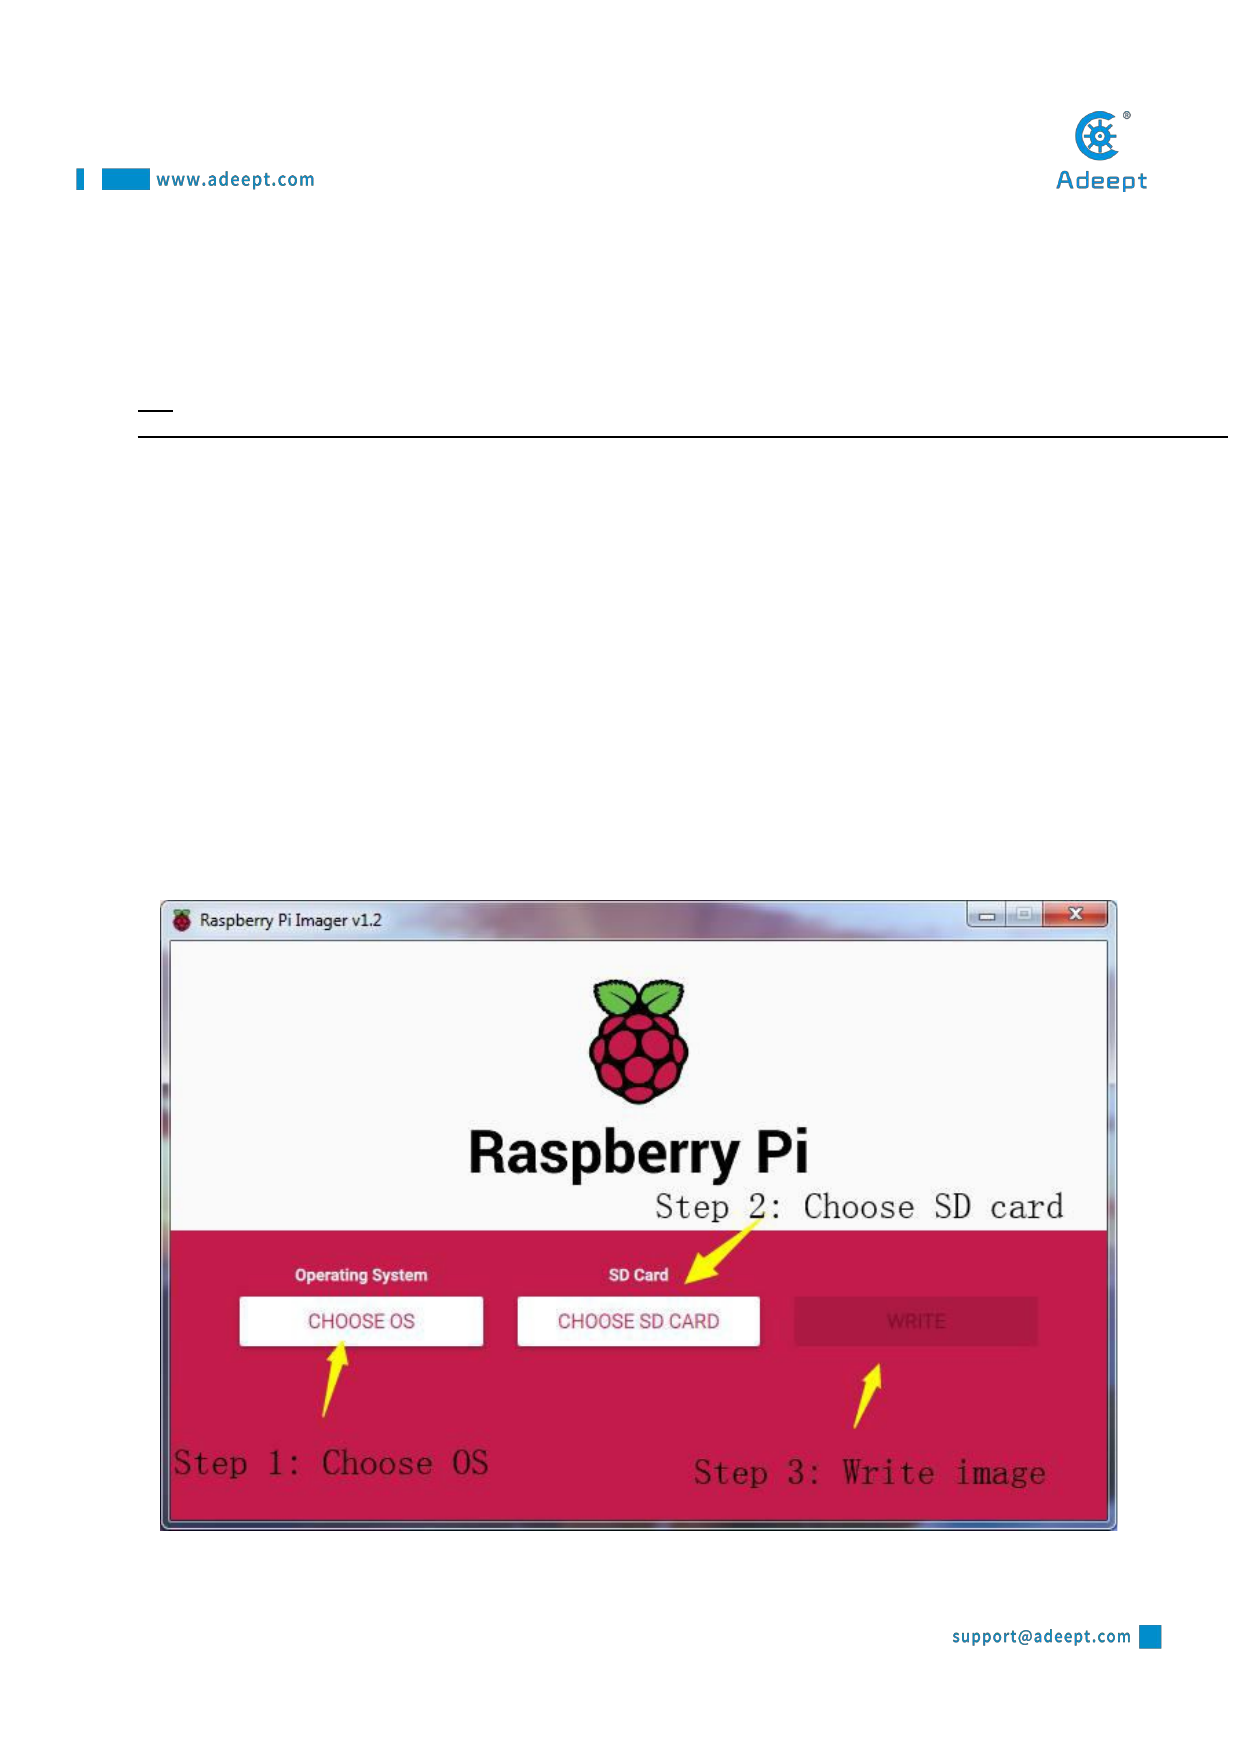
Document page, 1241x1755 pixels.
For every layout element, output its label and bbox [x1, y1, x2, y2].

picture [947, 1625, 1139, 1649]
picture [160, 900, 1118, 1531]
picture [75, 167, 343, 191]
picture [1056, 111, 1147, 192]
